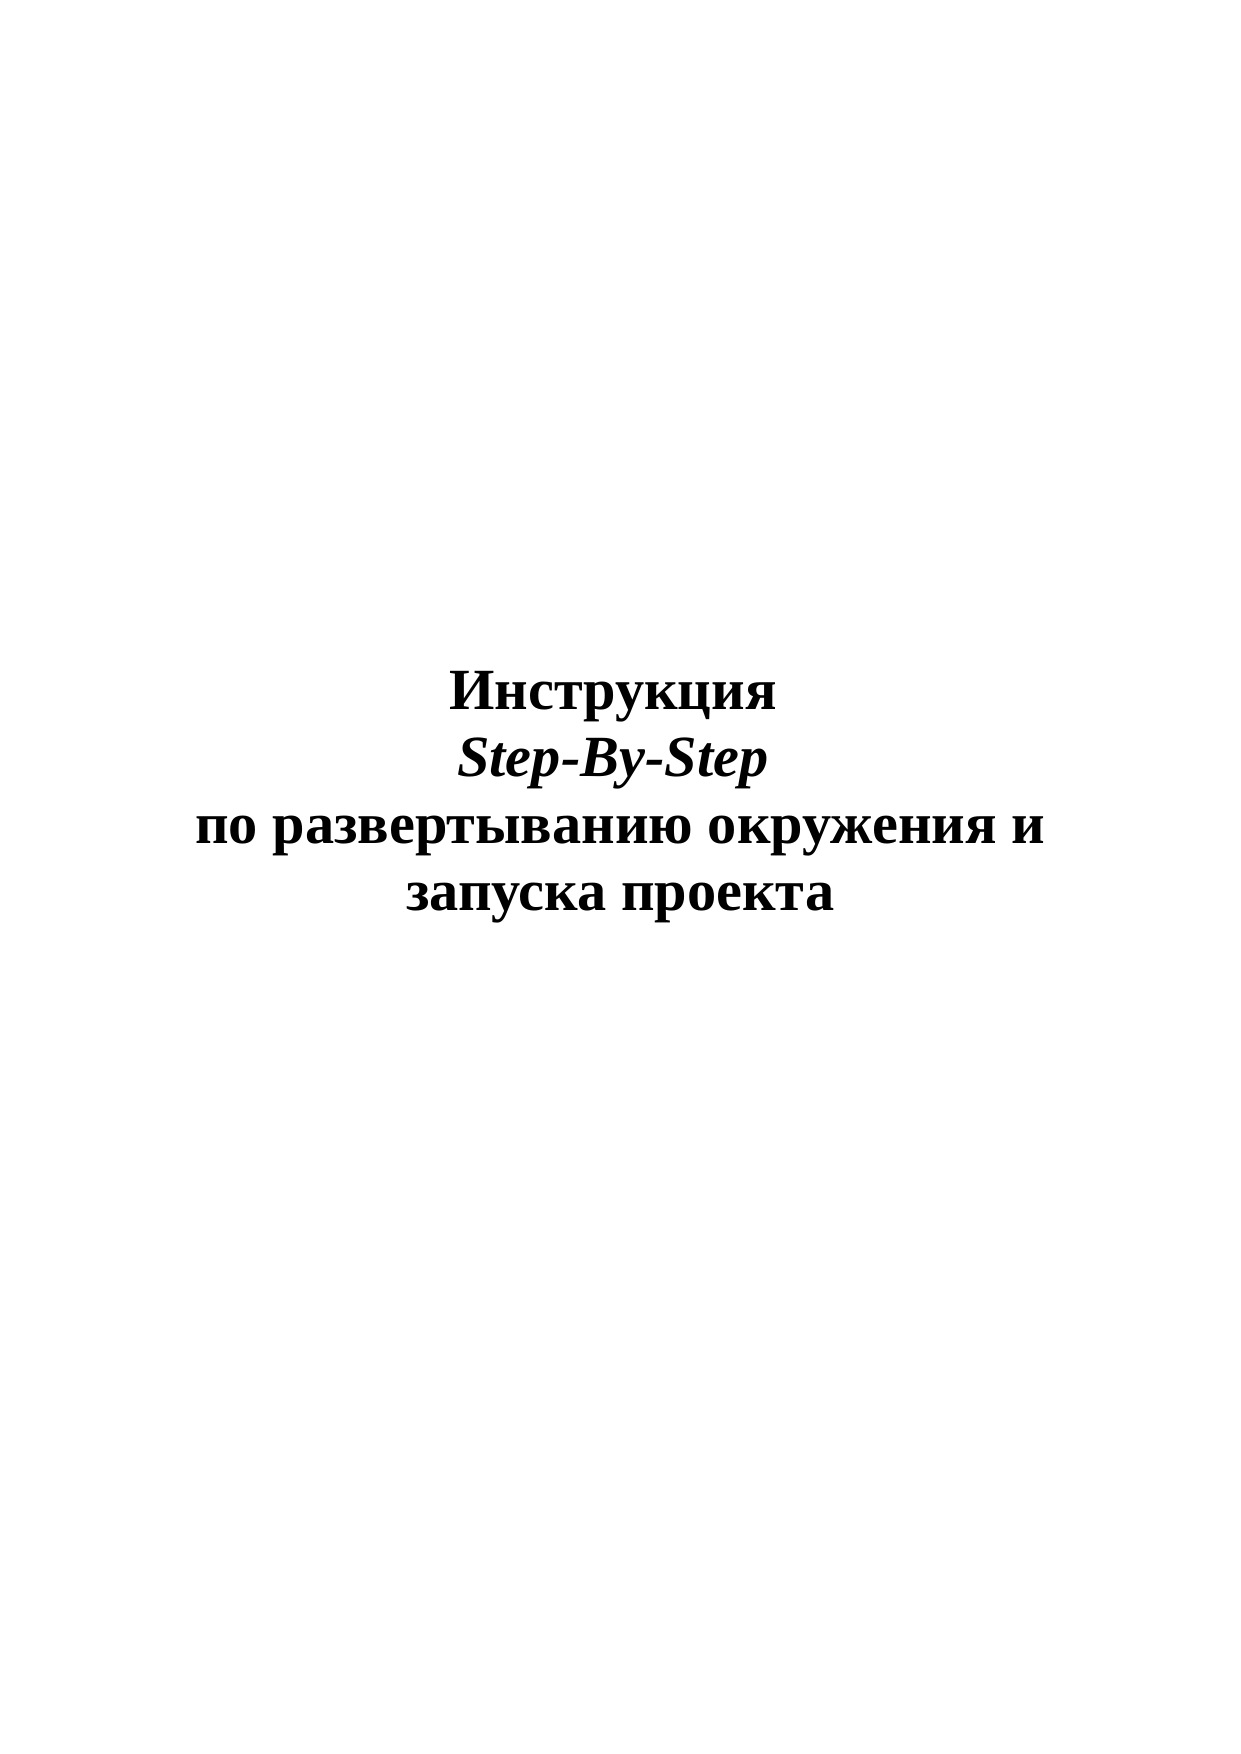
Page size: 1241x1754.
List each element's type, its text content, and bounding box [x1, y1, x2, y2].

text Инструкция [118, 655, 1122, 722]
text по развертыванию окружения и запуска проекта [118, 789, 1122, 923]
text Step-By-Step [118, 722, 1122, 789]
